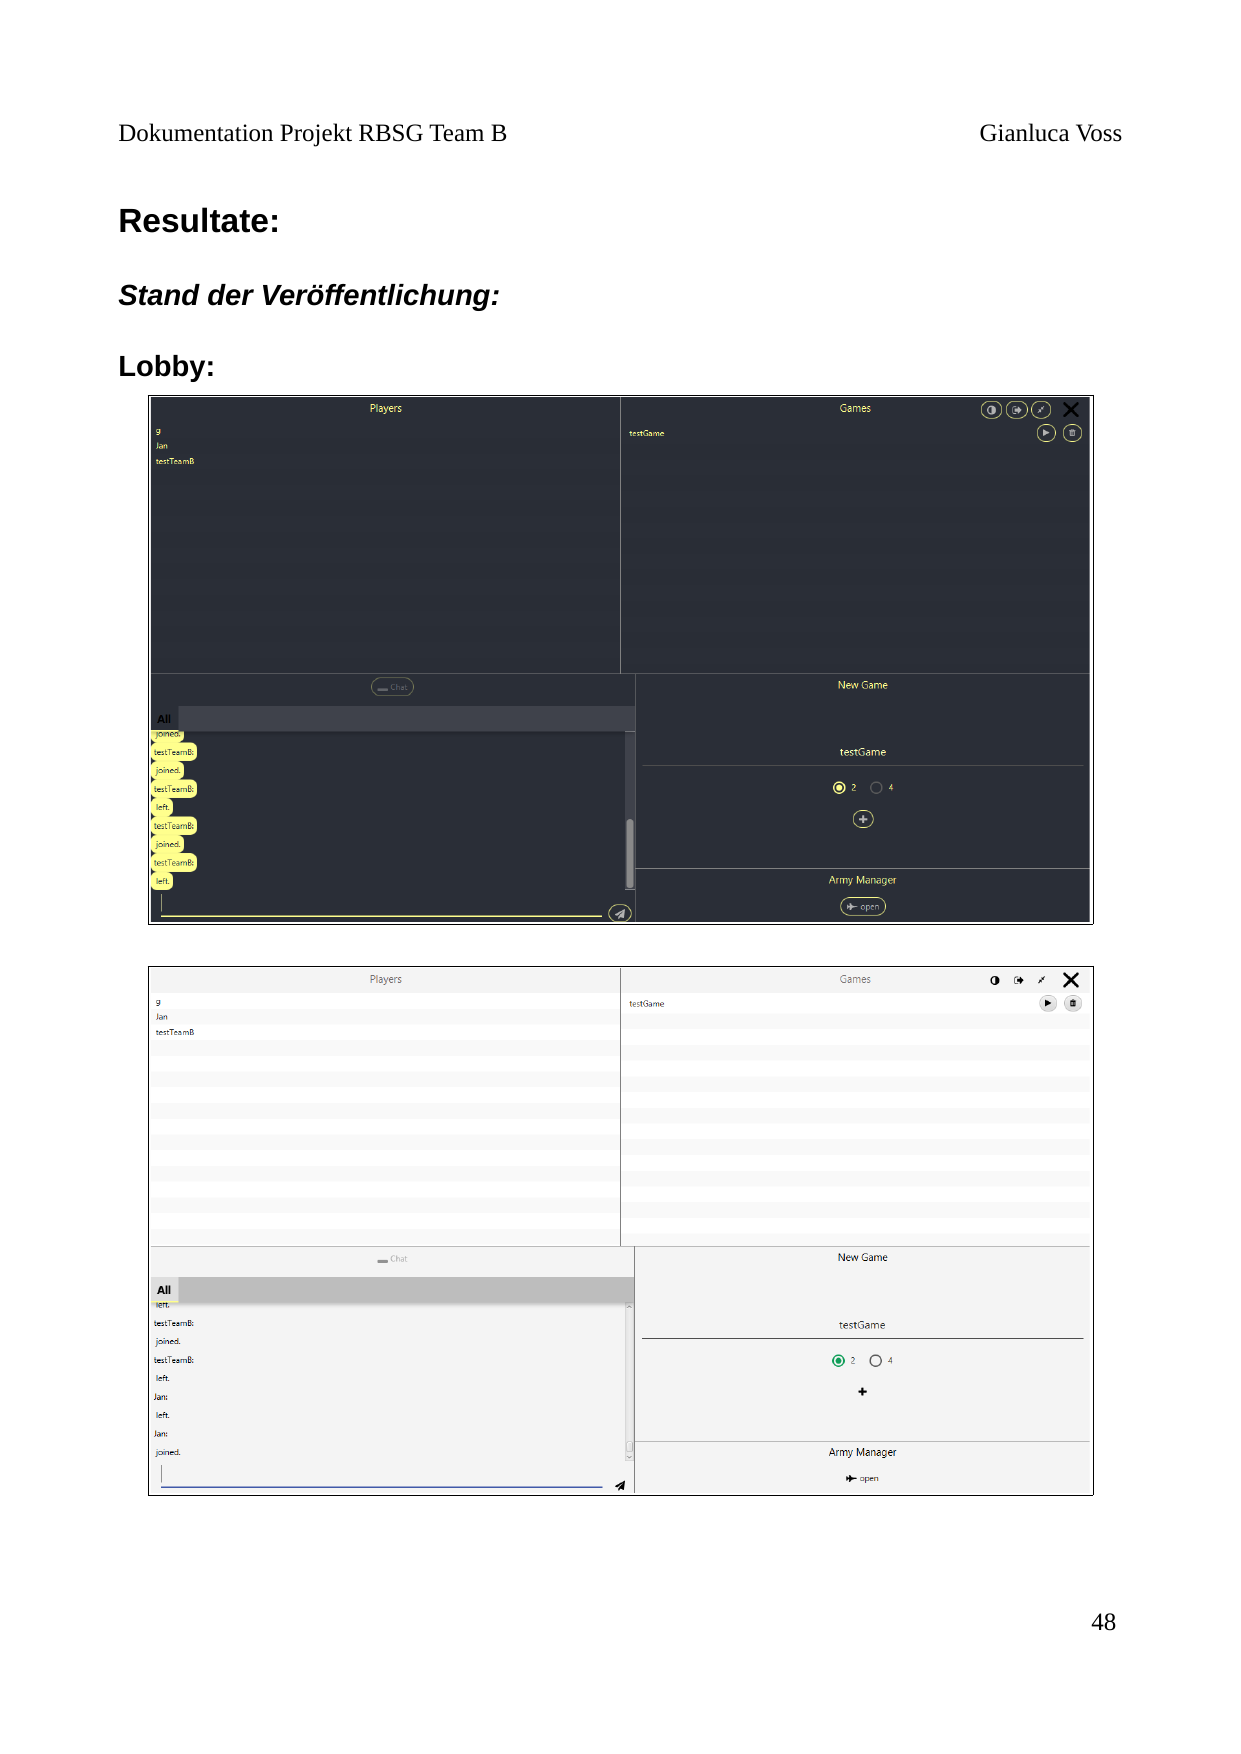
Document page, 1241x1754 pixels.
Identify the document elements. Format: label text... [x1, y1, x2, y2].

picture [150, 397, 1090, 922]
picture [150, 968, 1090, 1493]
subtitle Stand der Veröffentlichung: [118, 277, 1122, 311]
subtitle Lobby: [118, 348, 1122, 382]
subtitle Resultate: [118, 201, 1122, 240]
